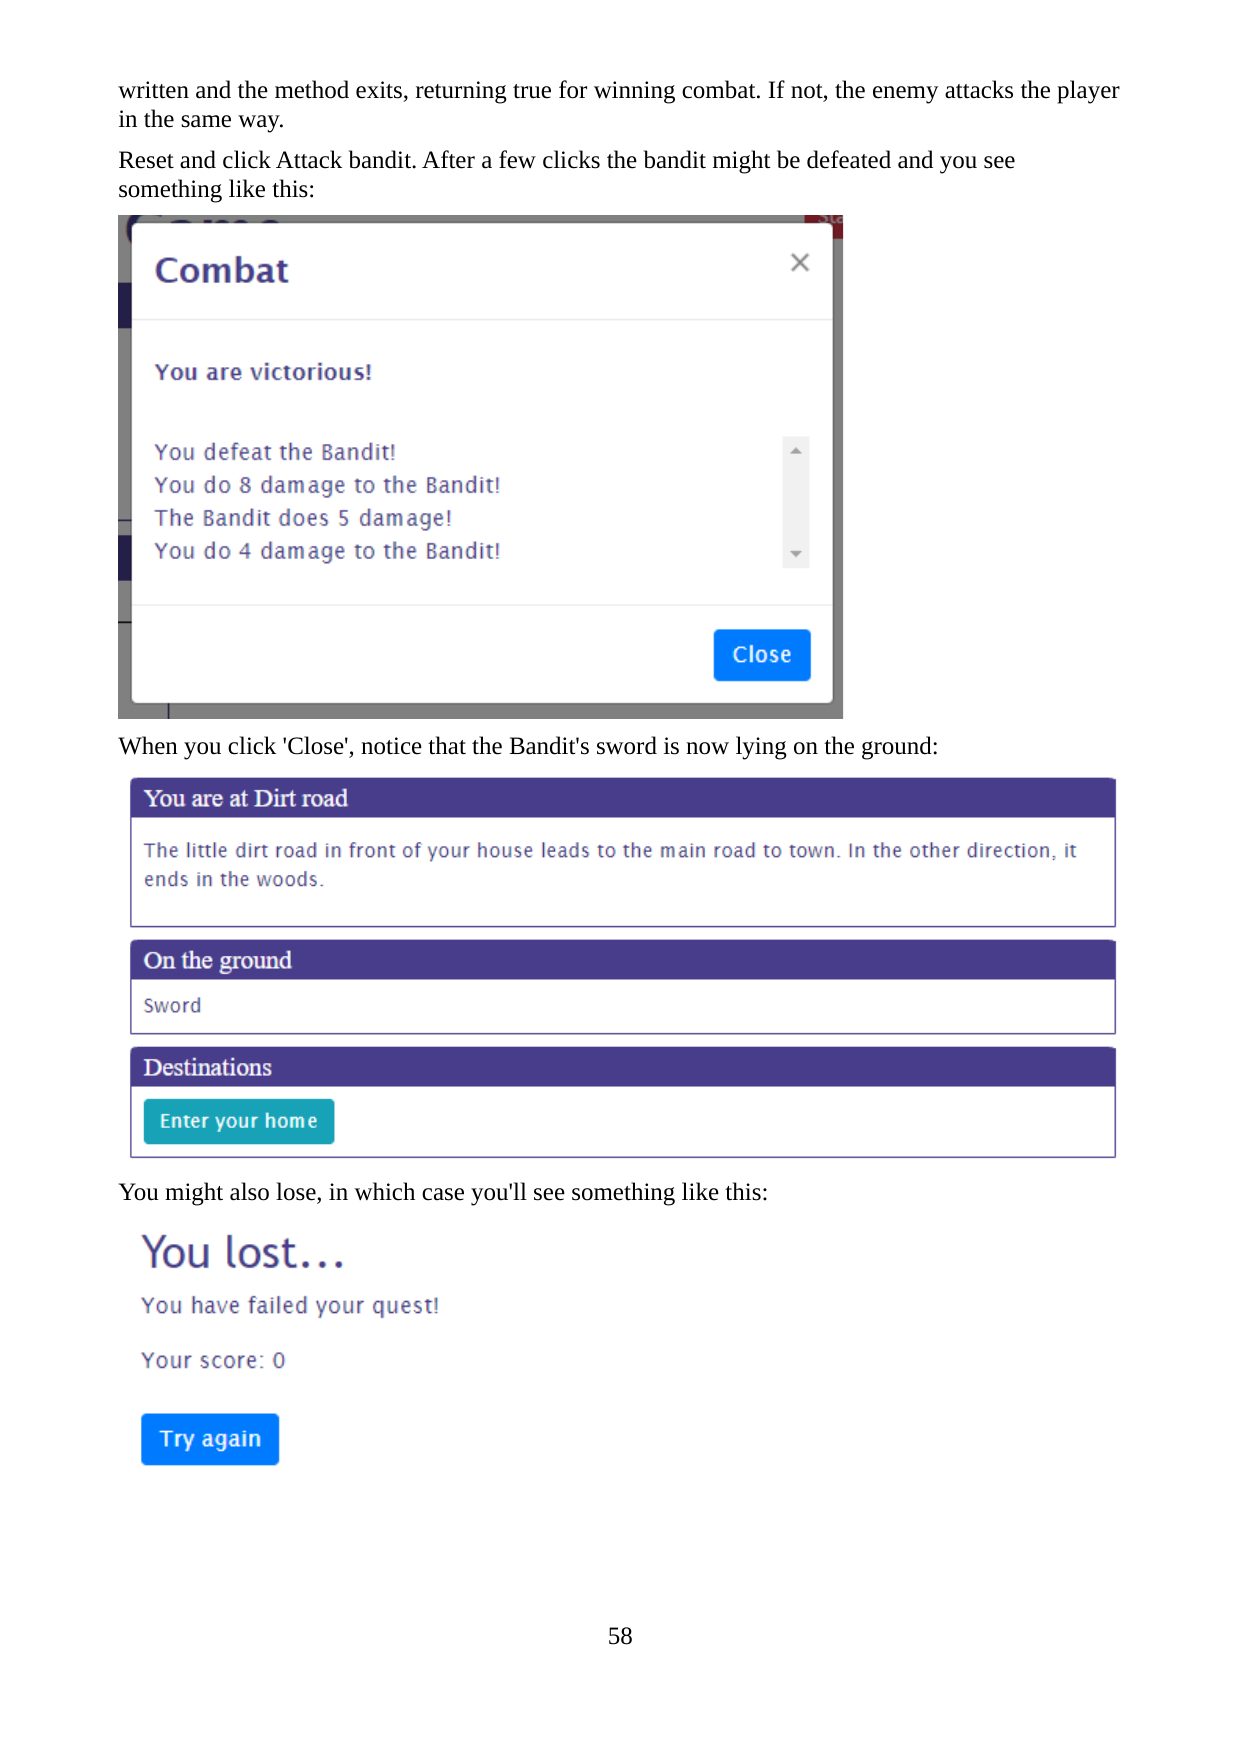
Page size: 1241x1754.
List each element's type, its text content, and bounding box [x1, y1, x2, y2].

text When you click 'Close', notice that the Bandit's sword is now lying on the ground: [118, 731, 1122, 759]
text written and the method exits, returning true for winning combat. If not, the enemy attacks the player in the same way. [118, 75, 1122, 132]
text You might also lose, in which case you'll see something like this: [118, 1177, 1122, 1206]
text Reset and click Attack bandit. After a few clicks the bandit might be defeated and you see something like this: [118, 145, 1122, 202]
